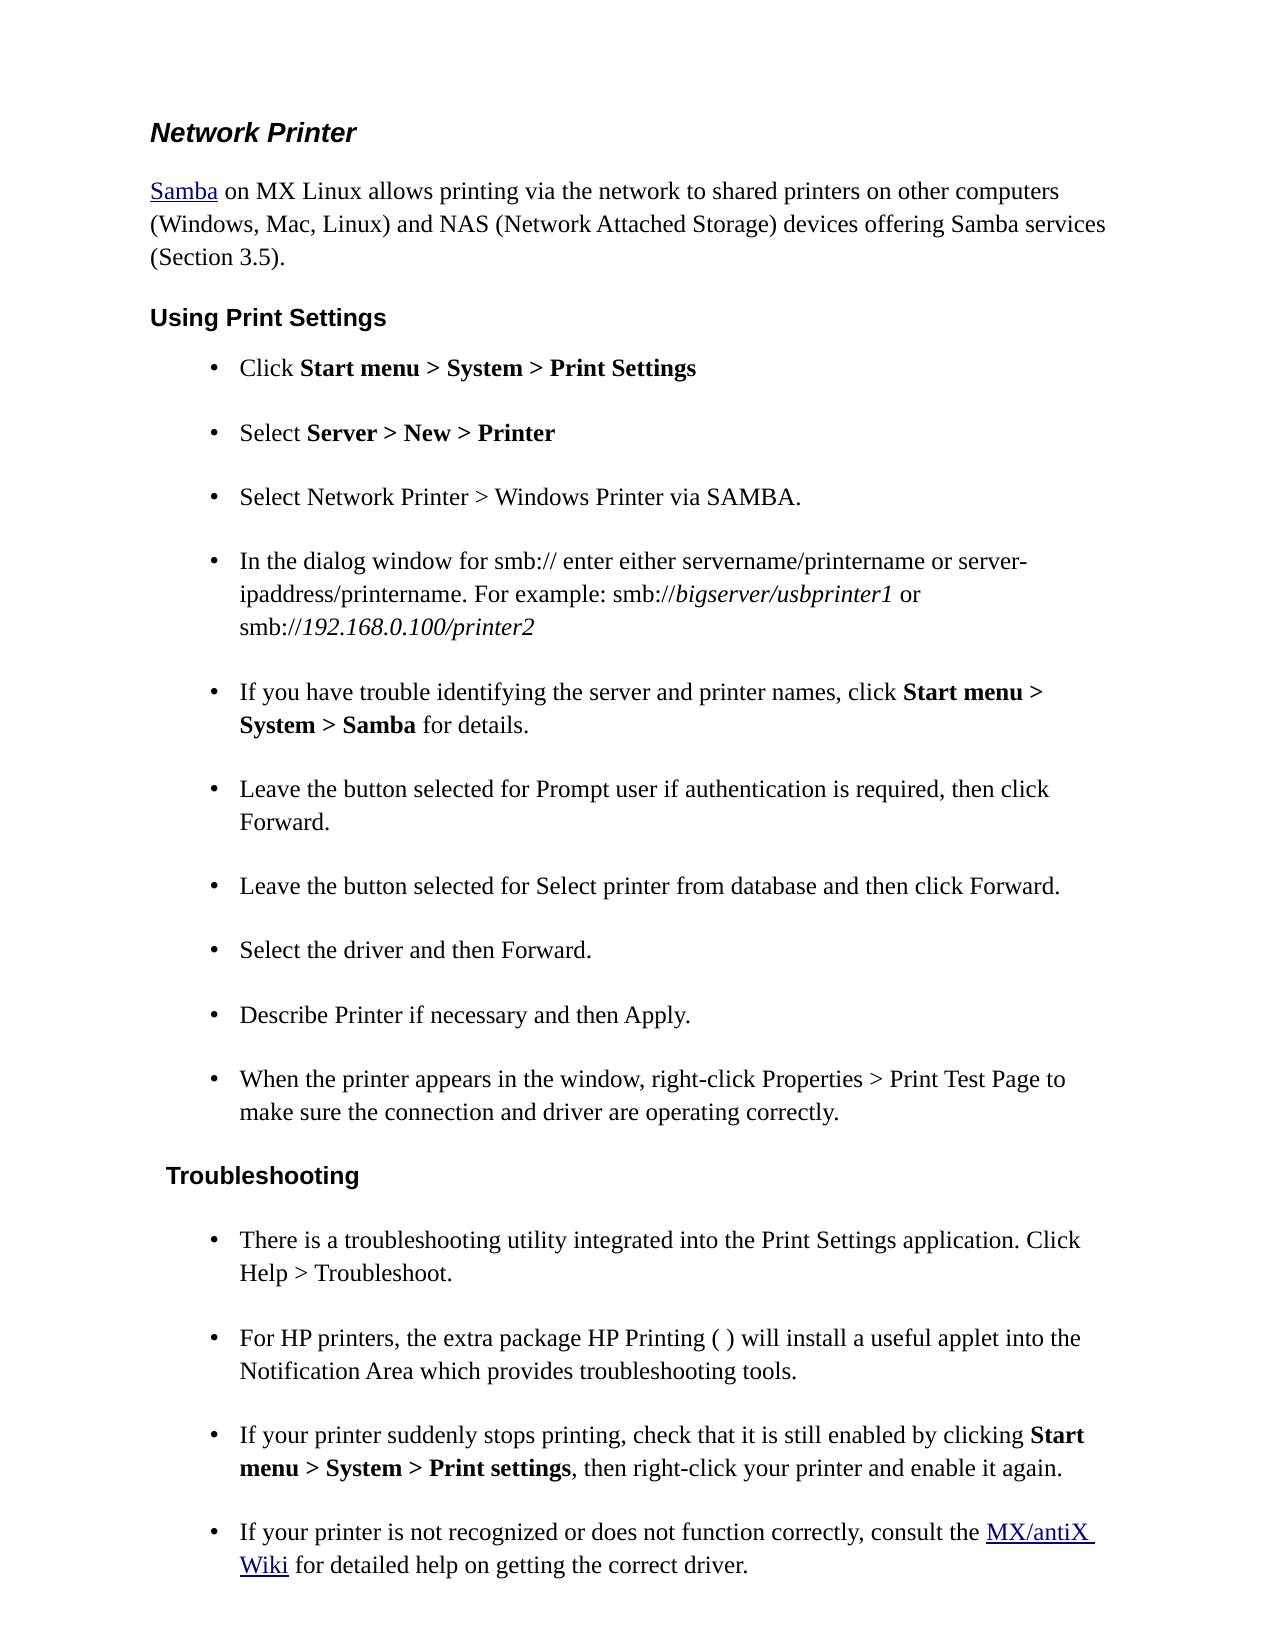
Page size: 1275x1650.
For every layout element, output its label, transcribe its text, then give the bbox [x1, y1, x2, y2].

subtitle Network Printer [150, 116, 1125, 148]
list When the printer appears in the window, right-click Properties > Print Test Page to make sure the connection and driver are operating correctly. [210, 1064, 1109, 1126]
list If your printer suddenly stops printing, check that it is still enabled by clicking Start menu > System > Print settings, then right-click your printer and enable it again. [210, 1420, 1109, 1482]
text Troubleshooting [166, 1161, 1109, 1190]
list For HP printers, the extra package HP Printing ( ) will install a useful applet into the Notification Area which provides troubleshooting tools. [210, 1323, 1109, 1384]
list Select the driver and then Forward. [210, 936, 1109, 964]
list Leave the button selected for Prompt user if authentication is required, then click Forward. [210, 774, 1109, 836]
subtitle Using Print Settings [150, 303, 1125, 332]
list Leave the button selected for Select printer from database and then click Forward. [210, 871, 1109, 900]
list Describe Printer if necessary and then Apply. [210, 1000, 1109, 1028]
list There is a troubleshooting utility integrated into the Print Settings application. Click Help > Troubleshoot. [210, 1225, 1109, 1287]
list Select Network Printer > Windows Printer via SAMBA. [210, 482, 1109, 511]
list In the dialog window for smb:// enter either servername/printername or server-ipaddress/printername. For example: smb://bigserver/usbprinter1 or smb://192.168.0.100/printer2 [210, 546, 1109, 641]
list If your printer is not recognized or does not function correctly, consult the MX/antiX Wiki for detailed help on getting the correct driver. [210, 1517, 1109, 1579]
list Select Server > New > Printer [210, 418, 1109, 447]
text Samba on MX Linux allows printing via the network to shared printers on other computers (Windows, Mac, Linux) and NAS (Network Attached Storage) devices offering Samba services (Section 3.5). [150, 176, 1125, 271]
list Click Start menu > System > Print Settings [210, 353, 1109, 382]
list If you have trouble identifying the server and printer names, click Start menu > System > Samba for details. [210, 677, 1109, 738]
